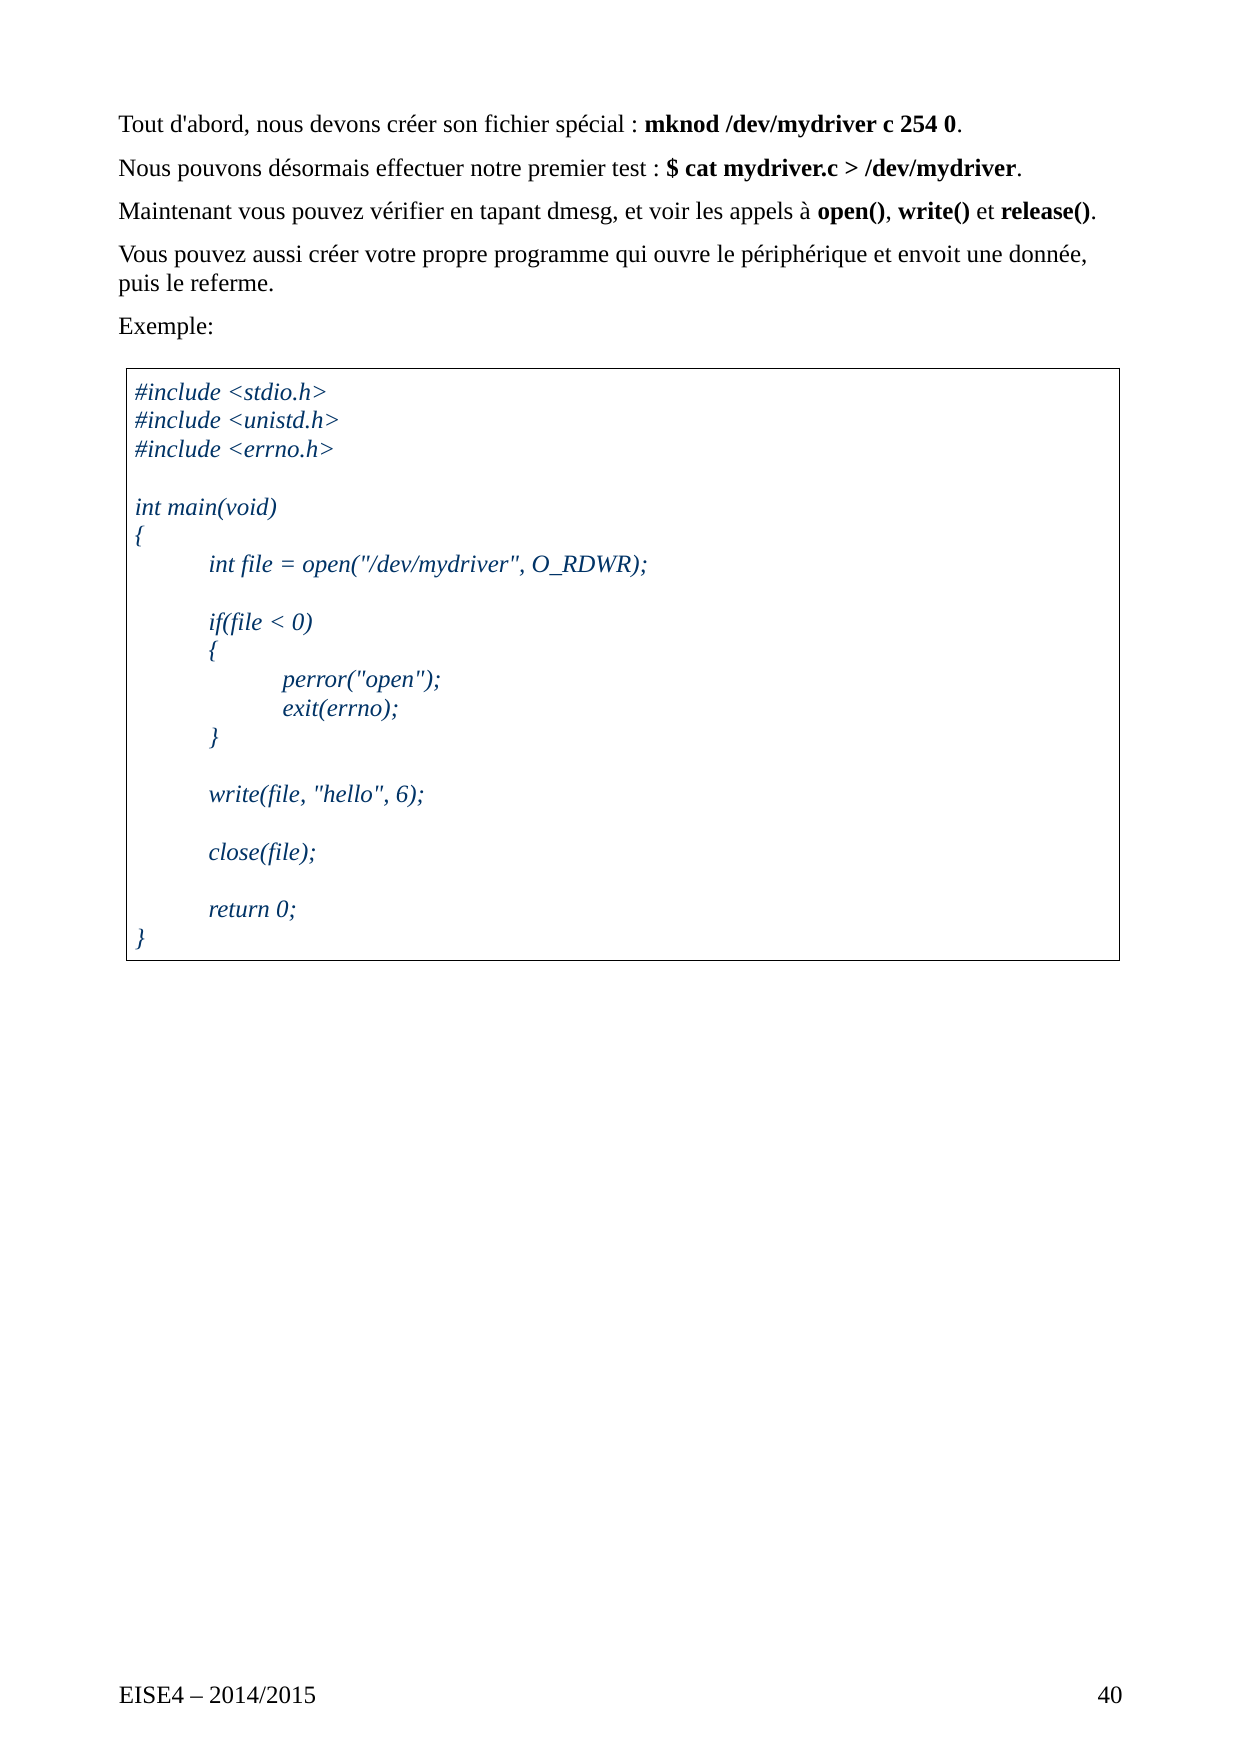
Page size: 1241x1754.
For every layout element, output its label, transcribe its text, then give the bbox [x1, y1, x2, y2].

text } [134, 923, 1110, 952]
text #include <stdio.h> [134, 377, 1110, 405]
text { [134, 520, 1110, 549]
text #include <unistd.h> [134, 405, 1110, 434]
text Exemple: [118, 311, 1122, 340]
text perror("open"); [134, 664, 1110, 693]
text Maintenant vous pouvez vérifier en tapant dmesg, et voir les appels à open(), write() et release(). [118, 196, 1122, 225]
text { [134, 635, 1110, 664]
text return 0; [134, 894, 1110, 923]
text #include <errno.h> [134, 434, 1110, 463]
text Nous pouvons désormais effectuer notre premier test : $ cat mydriver.c > /dev/mydriver. [118, 153, 1122, 181]
text write(file, "hello", 6); [134, 779, 1110, 808]
text exit(errno); [134, 693, 1110, 722]
text int main(void) [134, 492, 1110, 520]
text int file = open("/dev/mydriver", O_RDWR); [134, 549, 1110, 578]
text Vous pouvez aussi créer votre propre programme qui ouvre le périphérique et envoit une donnée, puis le referme. [118, 239, 1122, 297]
text Tout d'abord, nous devons créer son fichier spécial : mknod /dev/mydriver c 254 0. [118, 109, 1122, 138]
text } [134, 722, 1110, 750]
text if(file < 0) [134, 607, 1110, 635]
text close(file); [134, 837, 1110, 865]
